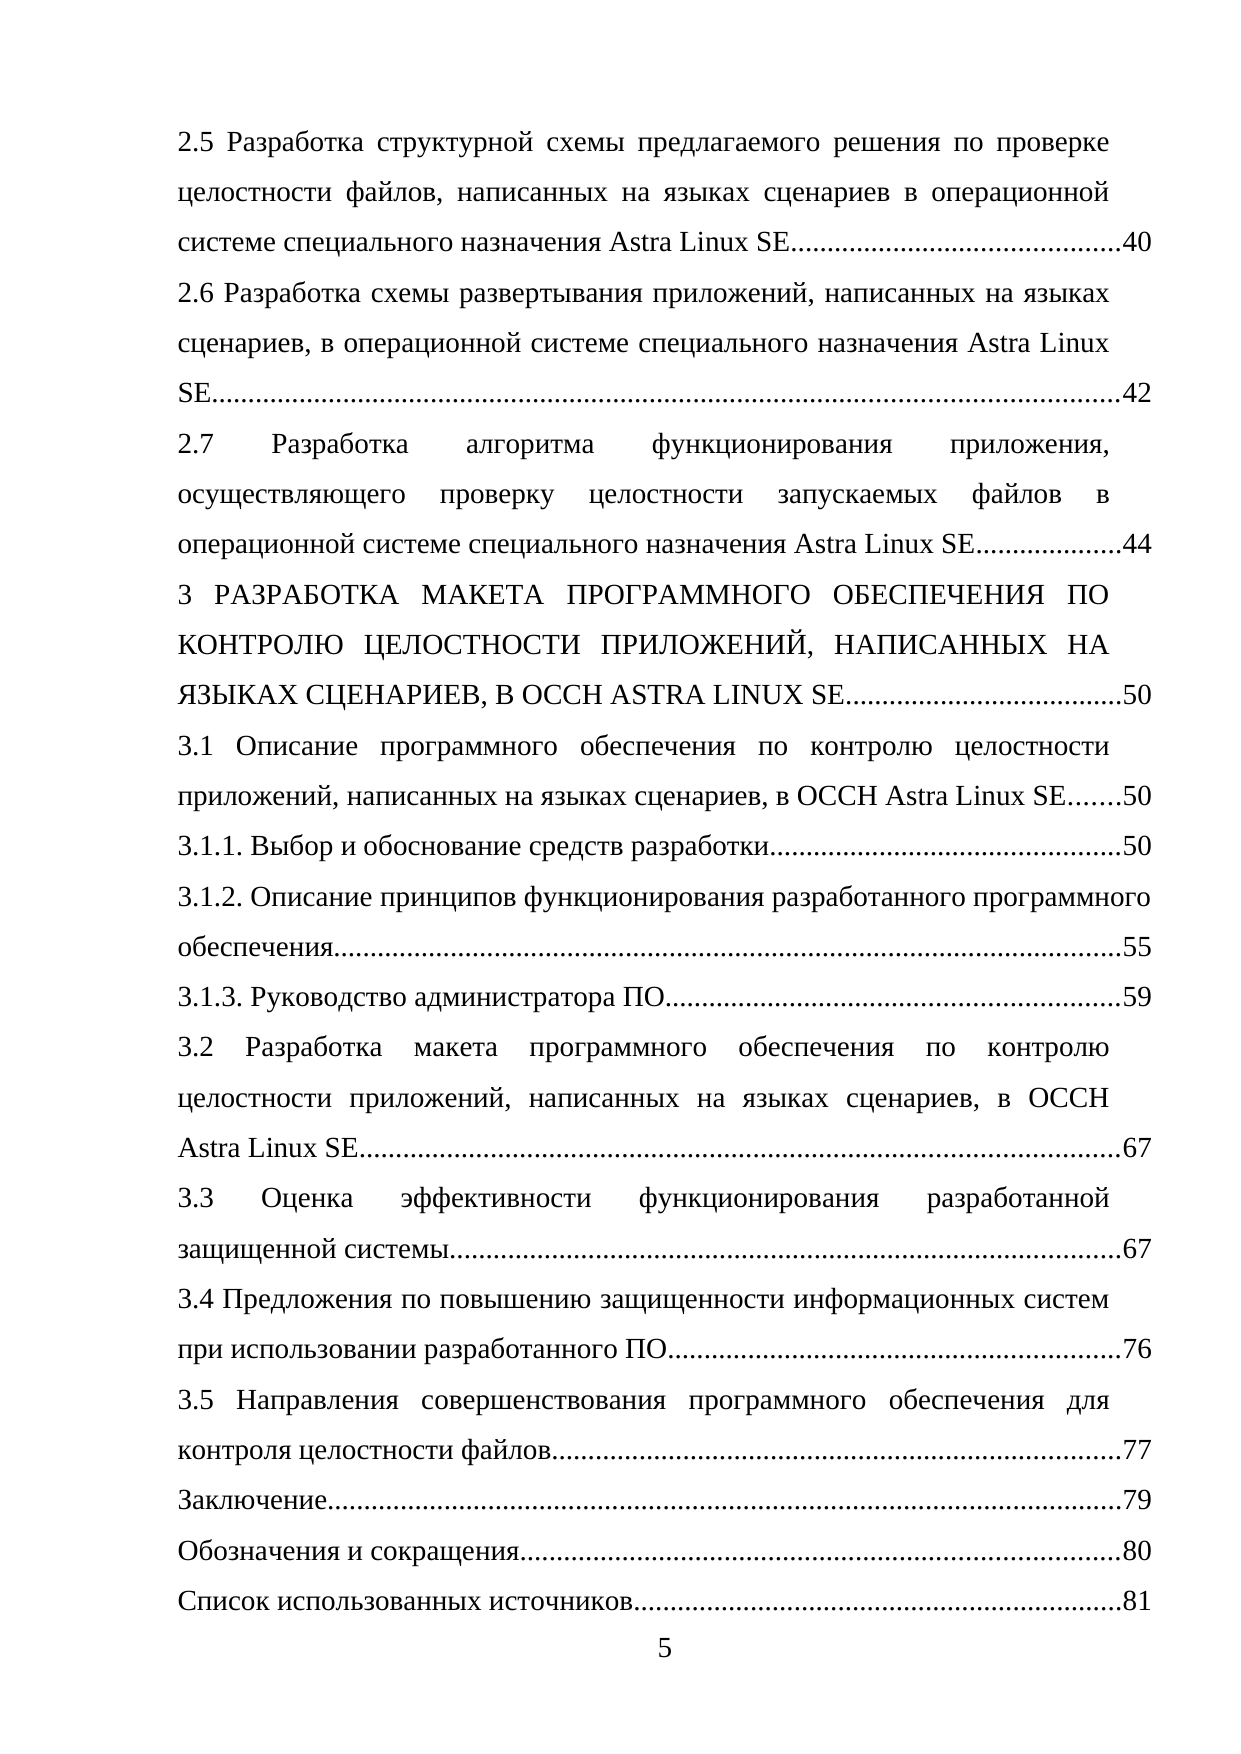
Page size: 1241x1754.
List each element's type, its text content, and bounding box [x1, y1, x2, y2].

text Список использованных источников 81 [177, 1583, 1110, 1617]
text 3.1.2. Описание принципов функционирования разработанного программного обеспечения 55 [177, 879, 1152, 962]
text 3 РАЗРАБОТКА МАКЕТА ПРОГРАММНОГО ОБЕСПЕЧЕНИЯ ПО КОНТРОЛЮ ЦЕЛОСТНОСТИ ПРИЛОЖЕНИЙ, НАПИСАННЫХ НА ЯЗЫКАХ СЦЕНАРИЕВ, В ОССН ASTRA LINUX SE 50 [177, 577, 1110, 711]
text 2.6 Разработка схемы развертывания приложений, написанных на языках сценариев, в операционной системе специального назначения Astra Linux SE 42 [177, 275, 1110, 409]
text 2.7 Разработка алгоритма функционирования приложения, осуществляющего проверку целостности запускаемых файлов в операционной системе специального назначения Astra Linux SЕ 44 [177, 426, 1110, 560]
text Заключение 79 [177, 1482, 1110, 1516]
text 3.1.3. Руководство администратора ПО 59 [177, 979, 1152, 1013]
text 2.5 Разработка структурной схемы предлагаемого решения по проверке целостности файлов, написанных на языках сценариев в операционной системе специального назначения Astra Linux SE 40 [177, 124, 1110, 258]
text 3.5 Направления совершенствования программного обеспечения для контроля целостности файлов 77 [177, 1382, 1110, 1466]
text Обозначения и сокращения 80 [177, 1533, 1110, 1566]
text 3.3 Оценка эффективности функционирования разработанной защищенной системы 67 [177, 1181, 1110, 1264]
text 3.4 Предложения по повышению защищенности информационных систем при использовании разработанного ПО 76 [177, 1281, 1110, 1365]
text 3.1 Описание программного обеспечения по контролю целостности приложений, написанных на языках сценариев, в ОССН Astra Linux SE 50 [177, 728, 1110, 812]
text 3.1.1. Выбор и обоснование средств разработки 50 [177, 828, 1152, 862]
text 3.2 Разработка макета программного обеспечения по контролю целостности приложений, написанных на языках сценариев, в ОССН Astra Linux SE 67 [177, 1029, 1110, 1164]
